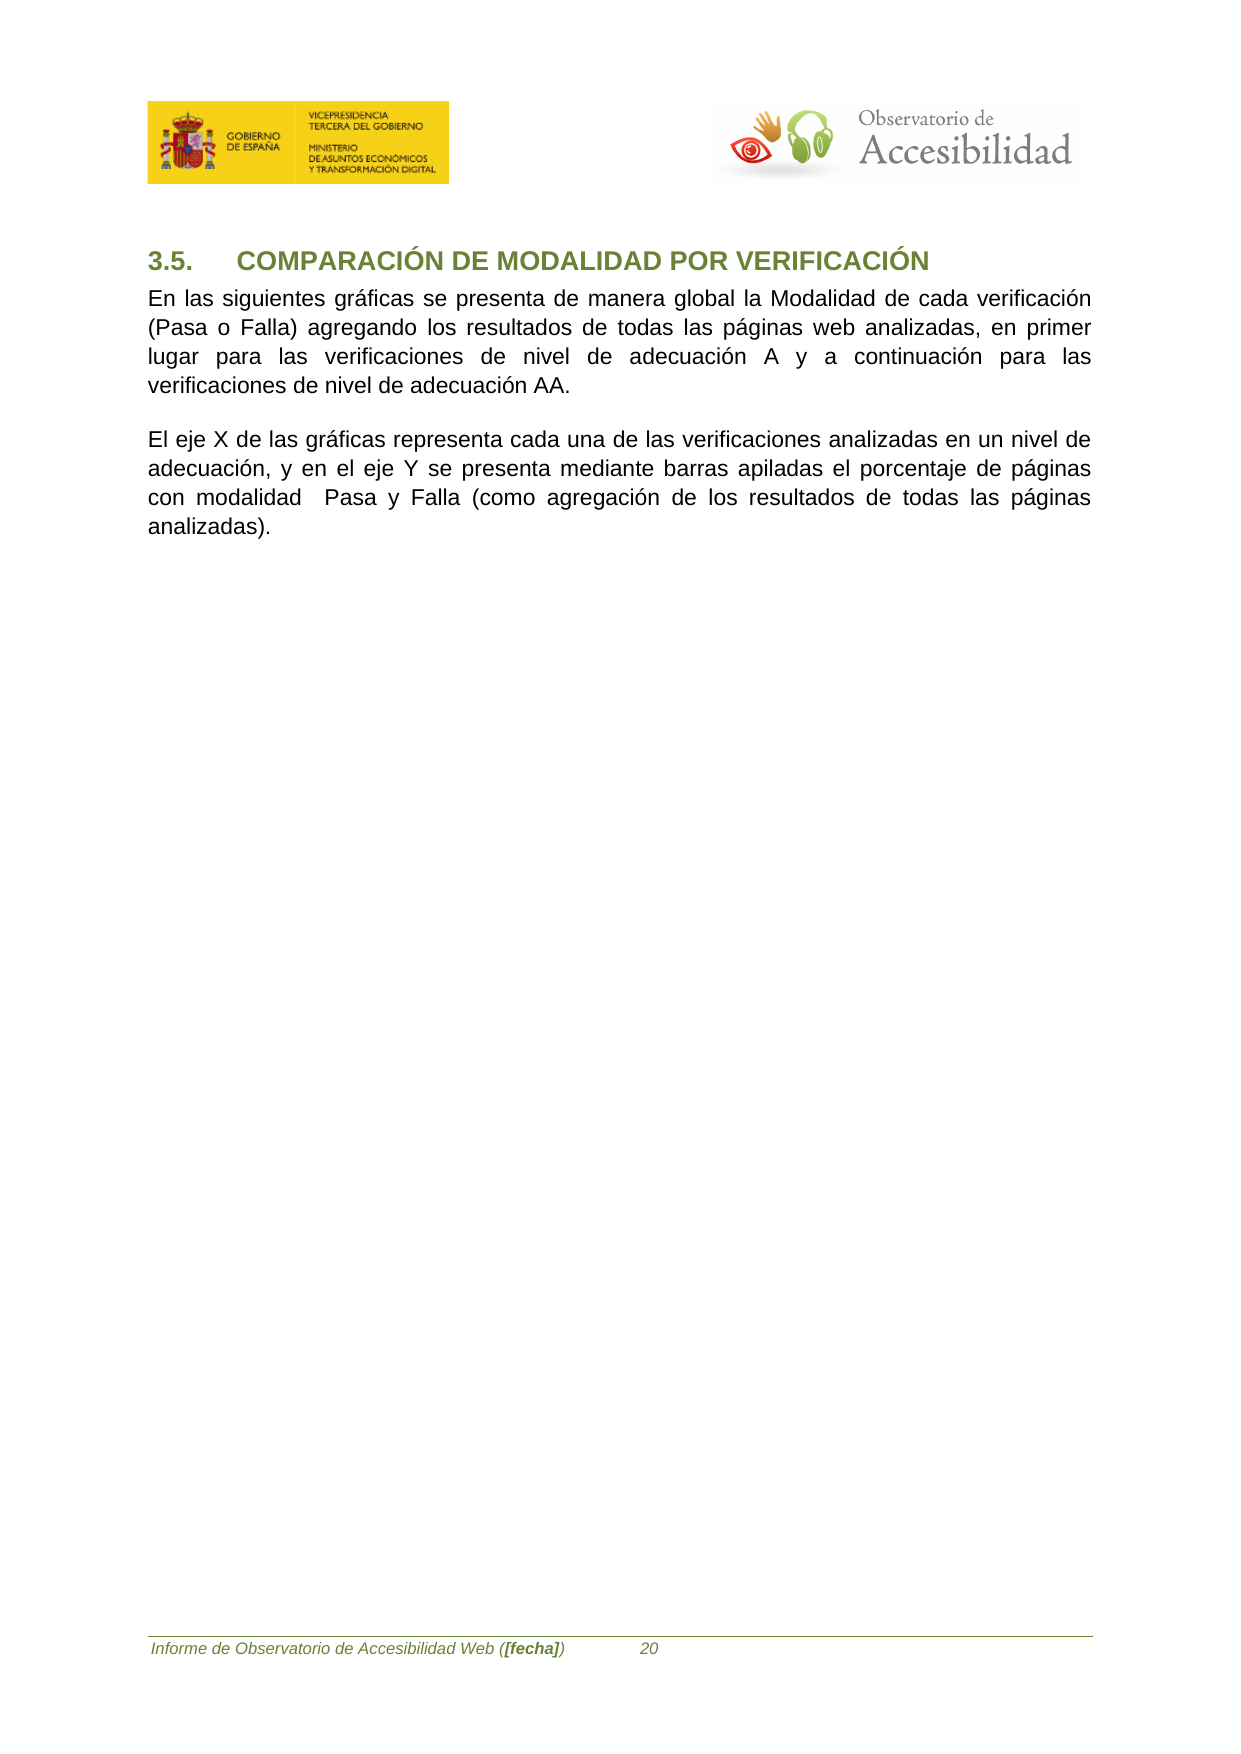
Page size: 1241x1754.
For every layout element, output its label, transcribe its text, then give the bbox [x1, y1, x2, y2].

picture [147, 101, 450, 184]
subtitle Comparación de Modalidad por Verificación [148, 245, 1092, 276]
text El eje X de las gráficas representa cada una de las verificaciones analizadas en un nivel de adecuación, y en el eje Y se presenta mediante barras apiladas el porcentaje de páginas con modalidad Pasa y Falla (como agregación de los resultados de todas las páginas analizadas). [148, 426, 1092, 539]
text En las siguientes gráficas se presenta de manera global la Modalidad de cada verificación (Pasa o Falla) agregando los resultados de todas las páginas web analizadas, en primer lugar para las verificaciones de nivel de adecuación A y a continuación para las verificaciones de nivel de adecuación AA. [148, 285, 1092, 398]
picture [710, 101, 1086, 184]
